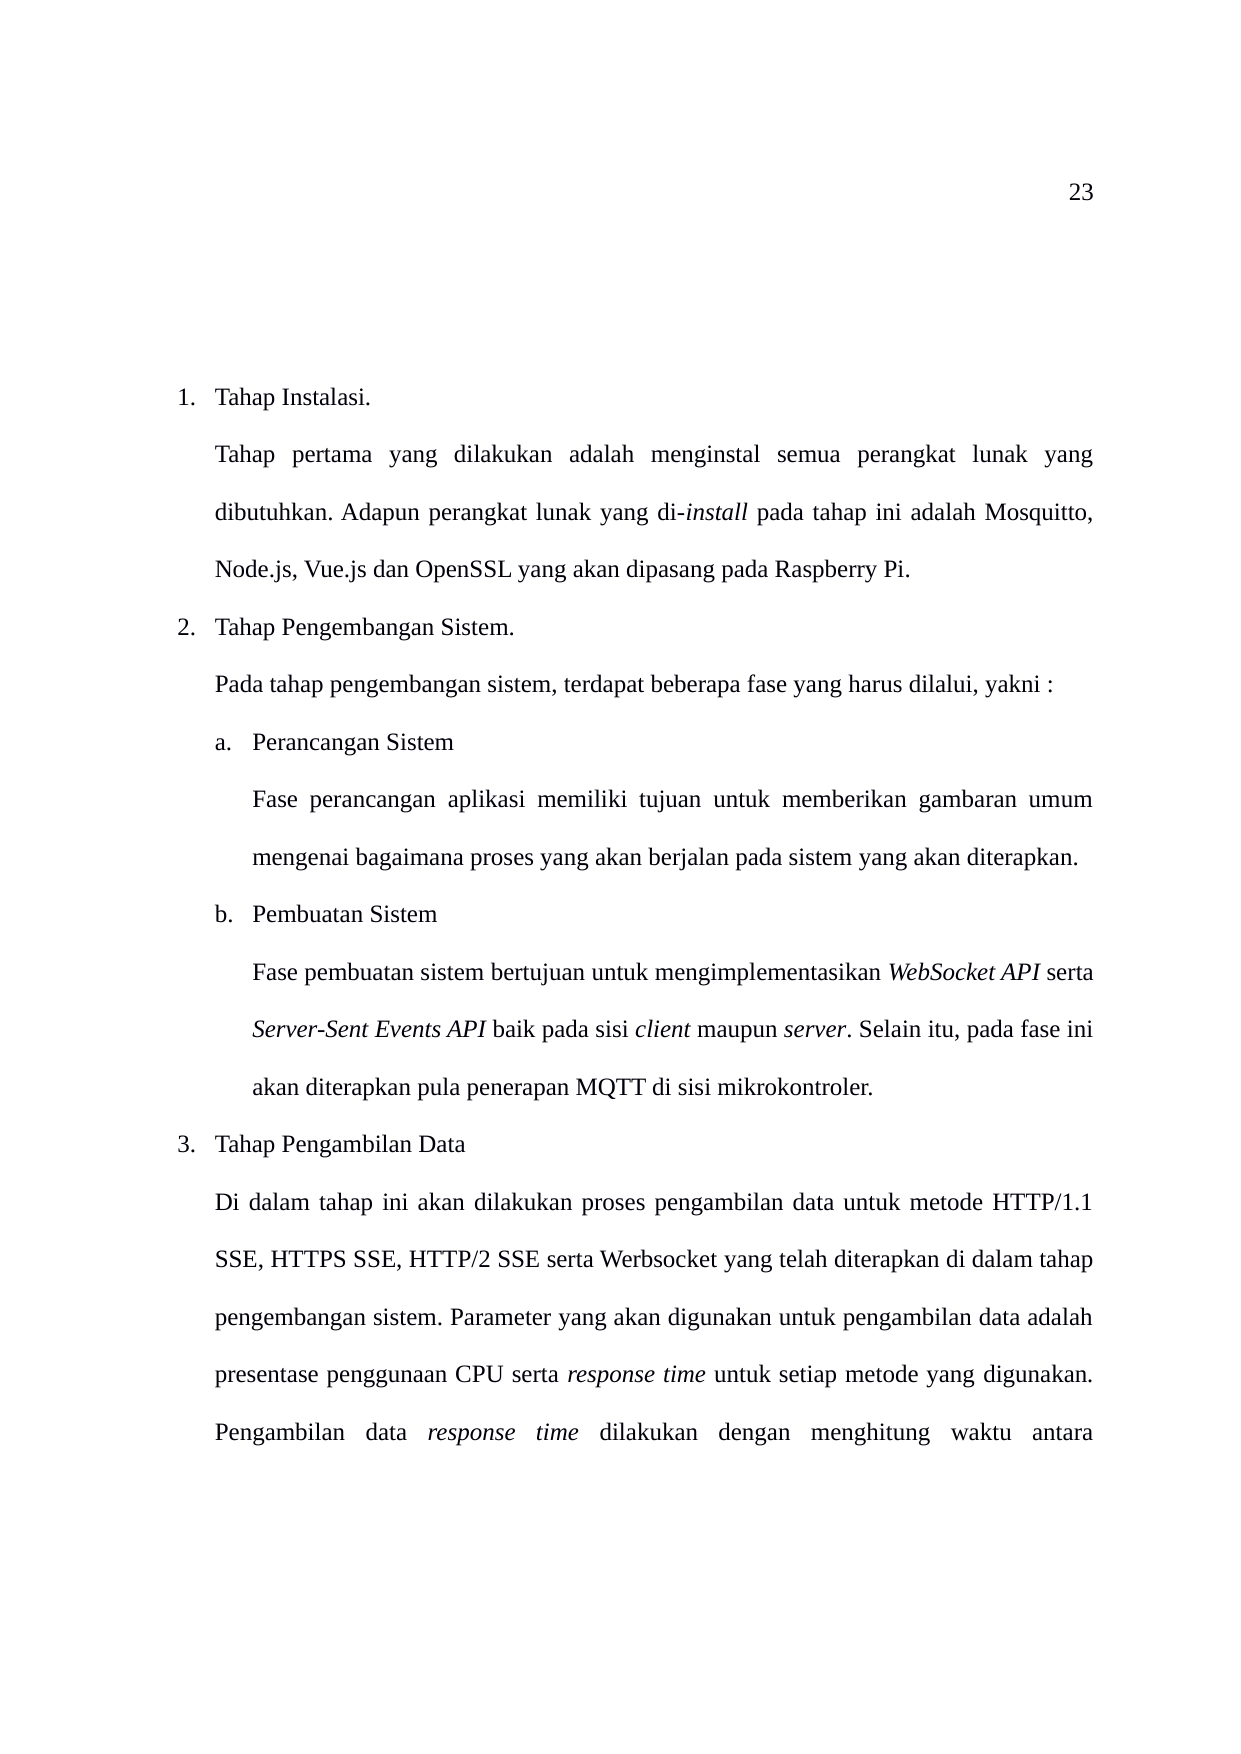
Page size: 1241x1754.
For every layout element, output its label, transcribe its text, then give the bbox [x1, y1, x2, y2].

list Tahap Pengembangan Sistem. [177, 612, 1093, 641]
list Pada tahap pengembangan sistem, terdapat beberapa fase yang harus dilalui, yakni : [177, 669, 1093, 698]
list Tahap Pengambilan Data [177, 1129, 1093, 1158]
list Di dalam tahap ini akan dilakukan proses pengambilan data untuk metode HTTP/1.1 SSE, HTTPS SSE, HTTP/2 SSE serta Werbsocket yang telah diterapkan di dalam tahap pengembangan sistem. Parameter yang akan digunakan untuk pengambilan data adalah presentase penggunaan CPU serta response time untuk setiap metode yang digunakan. Pengambilan data response time dilakukan dengan menghitung waktu antara [177, 1187, 1093, 1446]
list Fase pembuatan sistem bertujuan untuk mengimplementasikan WebSocket API serta Server-Sent Events API baik pada sisi client maupun server. Selain itu, pada fase ini akan diterapkan pula penerapan MQTT di sisi mikrokontroler. [214, 957, 1093, 1101]
list Pembuatan Sistem [214, 899, 1093, 928]
list Perancangan Sistem [214, 727, 1093, 756]
list Tahap Instalasi. [177, 382, 1093, 411]
list Fase perancangan aplikasi memiliki tujuan untuk memberikan gambaran umum mengenai bagaimana proses yang akan berjalan pada sistem yang akan diterapkan. [214, 784, 1093, 871]
list Tahap pertama yang dilakukan adalah menginstal semua perangkat lunak yang dibutuhkan. Adapun perangkat lunak yang di-install pada tahap ini adalah Mosquitto, Node.js, Vue.js dan OpenSSL yang akan dipasang pada Raspberry Pi. [177, 439, 1093, 583]
